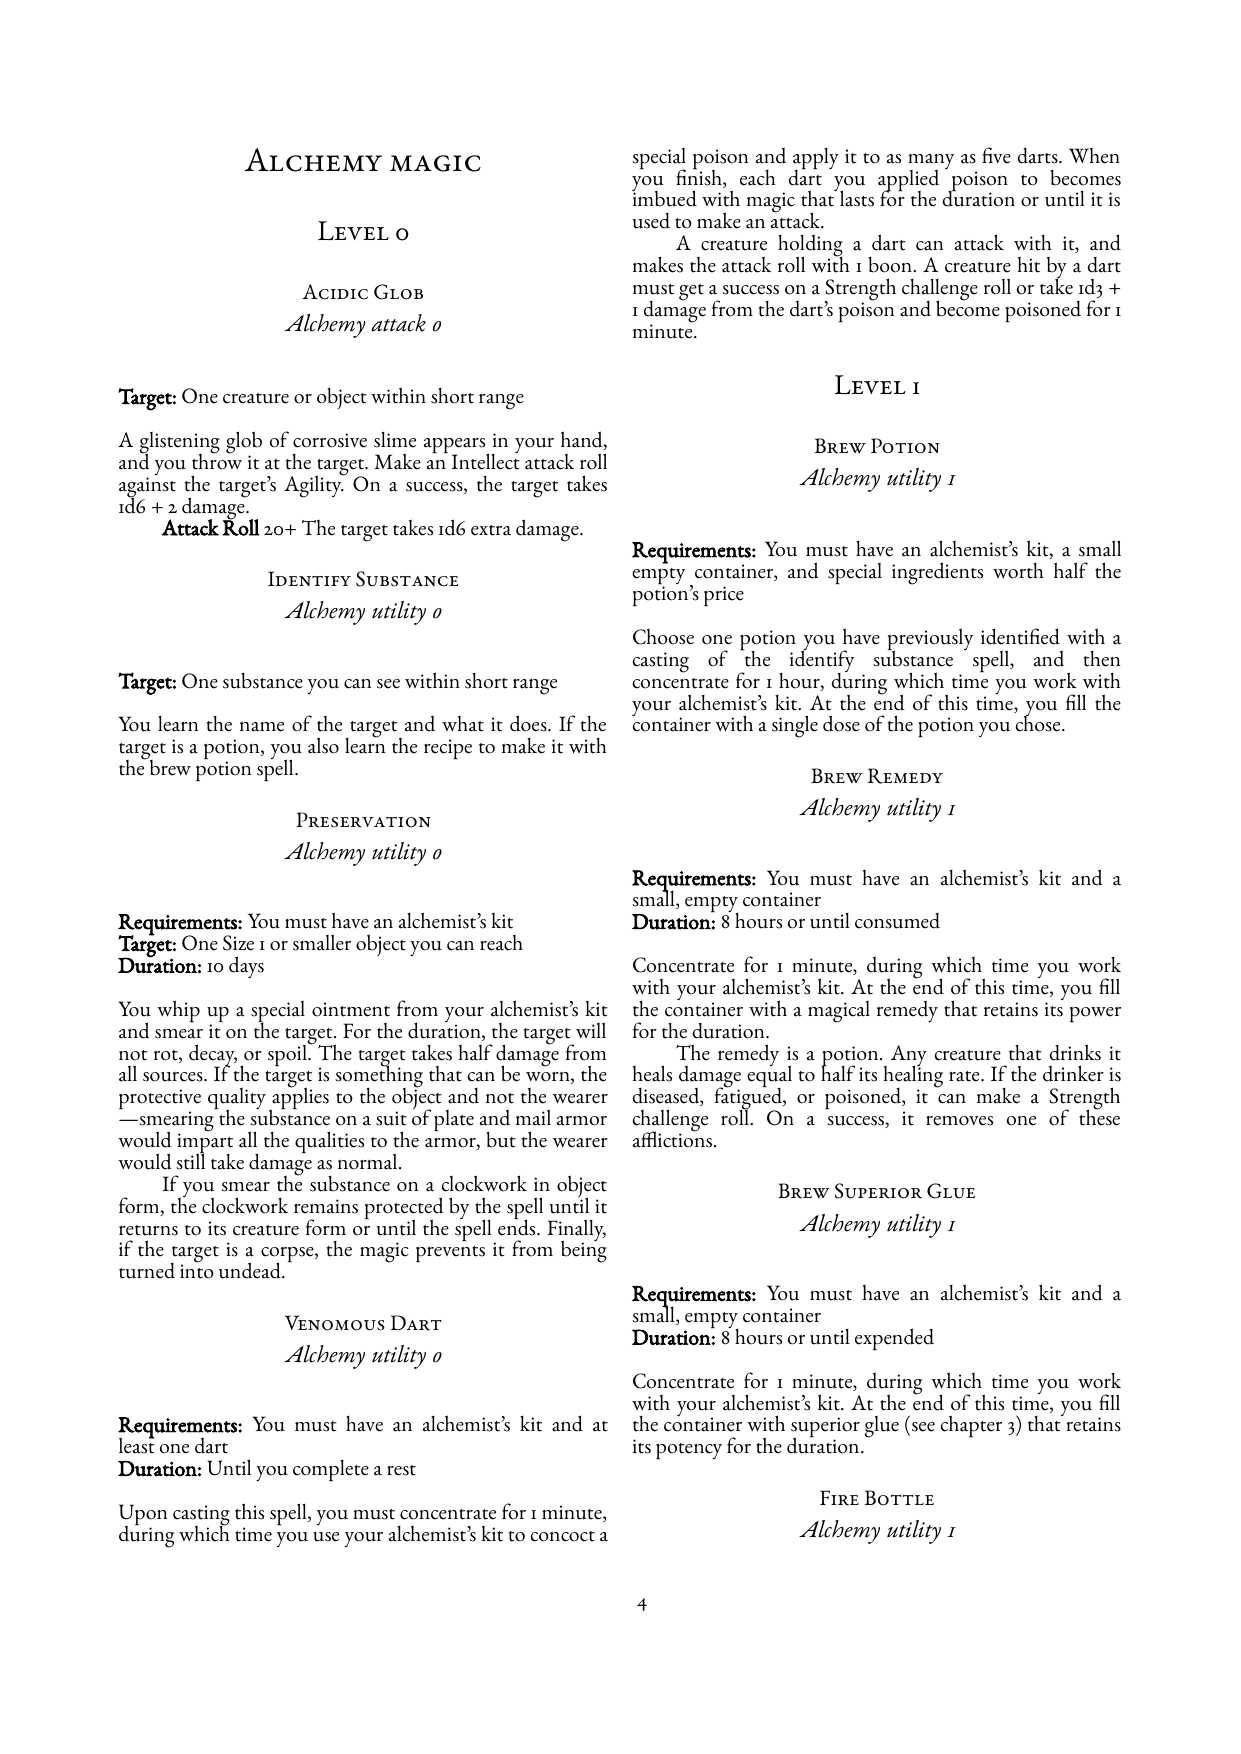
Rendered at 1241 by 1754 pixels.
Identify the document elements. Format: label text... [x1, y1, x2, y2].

text Attack Roll 20+ The target takes 1d6 extra damage. [118, 519, 608, 541]
text Concentrate for 1 minute, during which time you work with your alchemist’s kit. At the end of this time, you fill the container with superior glue (see chapter 3) that retains its potency for the duration. [632, 1363, 1122, 1460]
text You whip up a special ointment from your alchemist’s kit and smear it on the target. For the duration, the target will not rot, decay, or spoil. The target takes half damage from all sources. If the target is something that can be worn, the protective quality applies to the object and not the wearer—smearing the substance on a suit of plate and mail armor would impart all the qualities to the armor, but the wearer would still take damage as normal. [118, 991, 608, 1176]
subtitle Alchemy utility 0 [118, 602, 608, 626]
subtitle Venomous Dart [118, 1314, 608, 1336]
subtitle Preservation [118, 811, 608, 833]
subtitle Alchemy utility 1 [632, 1214, 1122, 1238]
text A creature holding a dart can attack with it, and makes the attack roll with 1 boon. A creature hit by a dart must get a success on a Strength challenge roll or take 1d3 + 1 damage from the dart’s poison and become poisoned for 1 minute. [632, 235, 1122, 344]
list Requirements: You must have an alchemist’s kit [118, 896, 608, 935]
list Target: One substance you can see within short range [118, 655, 608, 694]
subtitle Alchemy utility 1 [632, 468, 1122, 493]
subtitle Alchemy utility 1 [632, 798, 1122, 822]
subtitle Alchemy utility 1 [632, 1520, 1122, 1544]
list Duration: 8 hours or until expended [632, 1329, 1122, 1351]
subtitle Identify Substance [118, 571, 608, 593]
list Requirements: You must have an alchemist’s kit and a small, empty container [632, 1268, 1122, 1329]
list Duration: Until you complete a rest [118, 1460, 608, 1482]
subtitle Alchemy utility 0 [118, 842, 608, 866]
subtitle Brew Remedy [632, 768, 1122, 789]
list Requirements: You must have an alchemist’s kit, a small empty container, and special ingredients worth half the potion’s price [632, 522, 1122, 607]
subtitle Alchemy magic [118, 148, 608, 182]
text If you smear the substance on a clockwork in object form, the clockwork remains protected by the spell until it returns to its creature form or until the spell ends. Finally, if the target is a corpse, the magic prevents it from being turned into undead. [118, 1176, 608, 1285]
subtitle Level 0 [118, 220, 608, 248]
list Requirements: You must have an alchemist’s kit and at least one dart [118, 1399, 608, 1460]
subtitle Level 1 [632, 374, 1122, 402]
list Duration: 10 days [118, 957, 608, 979]
text Upon casting this spell, you must concentrate for 1 minute, during which time you use your alchemist’s kit to concoct a [118, 1494, 608, 1548]
subtitle Fire Bottle [632, 1489, 1122, 1511]
subtitle Brew Superior Glue [632, 1183, 1122, 1205]
text Choose one potion you have previously identified with a casting of the identify substance spell, and then concentrate for 1 hour, during which time you work with your alchemist’s kit. At the end of this time, you fill the container with a single dose of the potion you chose. [632, 619, 1122, 738]
subtitle Acidic Glob [118, 284, 608, 306]
text Concentrate for 1 minute, during which time you work with your alchemist’s kit. At the end of this time, you fill the container with a magical remedy that retains its power for the duration. [632, 947, 1122, 1044]
text special poison and apply it to as many as five darts. When you finish, each dart you applied poison to becomes imbued with magic that lasts for the duration or until it is used to make an attack. [632, 148, 1122, 235]
text You learn the name of the target and what it does. If the target is a potion, you also learn the recipe to make it with the brew potion spell. [118, 706, 608, 782]
list Target: One Size 1 or smaller object you can reach [118, 935, 608, 957]
subtitle Brew Potion [632, 438, 1122, 460]
list Duration: 8 hours or until consumed [632, 913, 1122, 935]
subtitle Alchemy attack 0 [118, 314, 608, 339]
subtitle Alchemy utility 0 [118, 1345, 608, 1369]
text A glistening glob of corrosive slime appears in your hand, and you throw it at the target. Make an Intellect attack roll against the target’s Agility. On a success, the target takes 1d6 + 2 damage. [118, 422, 608, 519]
list Target: One creature or object within short range [118, 368, 608, 410]
text The remedy is a potion. Any creature that drinks it heals damage equal to half its healing rate. If the drinker is diseased, fatigued, or poisoned, it can make a Strength challenge roll. On a success, it removes one of these afflictions. [632, 1044, 1122, 1154]
list Requirements: You must have an alchemist’s kit and a small, empty container [632, 852, 1122, 913]
